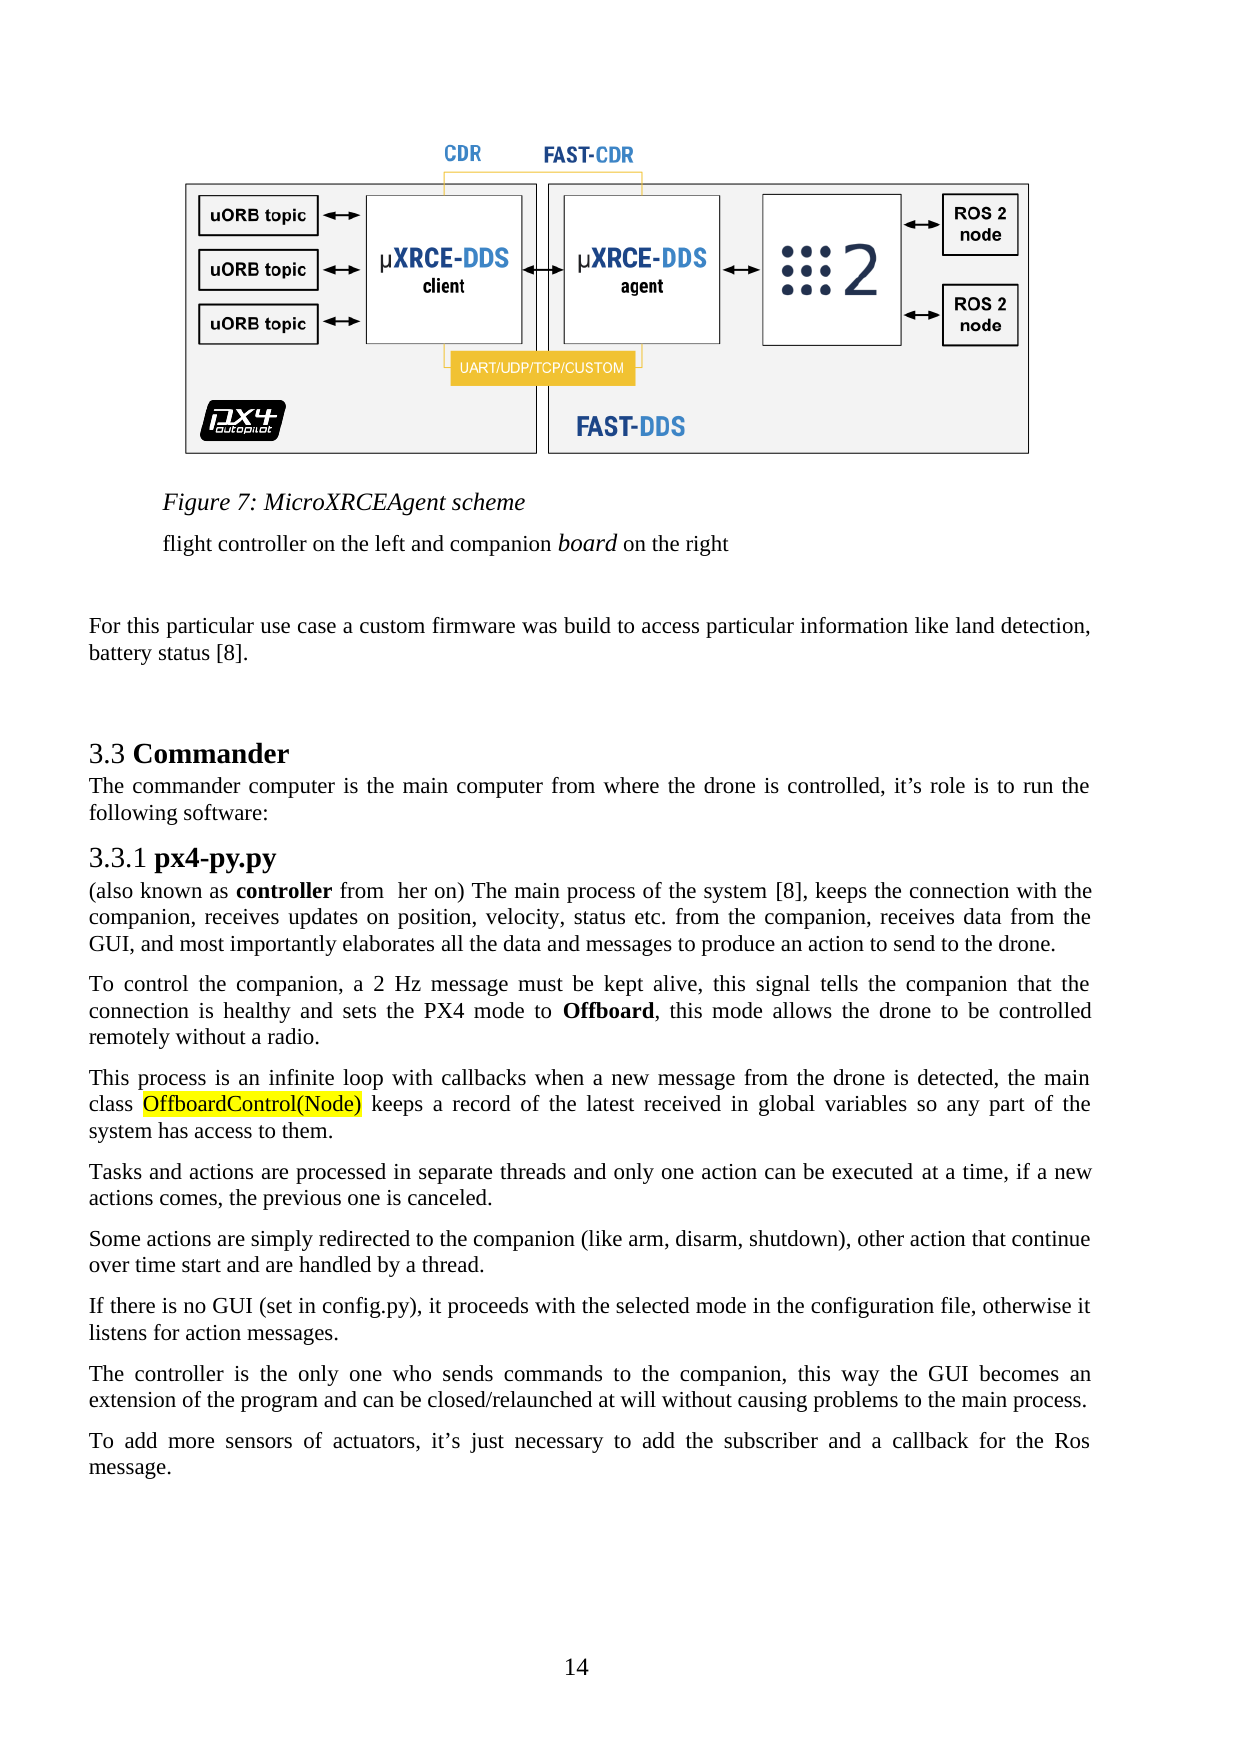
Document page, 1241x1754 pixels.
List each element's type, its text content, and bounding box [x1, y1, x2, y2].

picture [162, 130, 1048, 475]
list This process is an infinite loop with callbacks when a new message from the drone is detected, the main class OffboardControl(Node) keeps a record of the latest received in global variables so any part of the system has access to them. [88, 1064, 1093, 1143]
list The controller is the only one who sends commands to the companion, this way the GUI becomes an extension of the program and can be closed/relaunched at will without causing problems to the main process. [88, 1360, 1093, 1412]
list To add more sensors of actuators, it’s just necessary to add the subscriber and a callback for the Ros message. [88, 1427, 1093, 1480]
list flight controller on the left and companion board on the right [162, 528, 1048, 557]
list Some actions are simply redirected to the companion (like arm, disarm, shutdown), other action that continue over time start and are handled by a thread. [88, 1225, 1093, 1278]
subtitle 3.3 Commander [88, 736, 1093, 769]
subtitle 3.3.1 px4-py.py [88, 840, 1093, 874]
list For this particular use case a custom firmware was build to access particular information like land detection, battery status [8]. [32, 612, 1093, 665]
list Tasks and actions are processed in separate threads and only one action can be executed at a time, if a new actions comes, the previous one is canceled. [88, 1158, 1093, 1211]
list If there is no GUI (set in config.py), it proceeds with the selected mode in the configuration file, otherwise it listens for action messages. [88, 1292, 1093, 1345]
list (also known as controller from her on) The main process of the system [8], keeps the connection with the companion, receives updates on position, velocity, status etc. from the companion, receives data from the GUI, and most importantly elaborates all the data and messages to produce an action to send to the drone. [88, 877, 1093, 956]
list The commander computer is the main computer from where the drone is controlled, it’s role is to run the following software: [88, 773, 1093, 825]
list To control the companion, a 2 Hz message must be kept alive, this signal tells the companion that the connection is healthy and sets the PX4 mode to Offboard, this mode allows the drone to be controlled remotely without a radio. [88, 971, 1093, 1049]
list Figure 7: MicroXRCEAgent scheme [162, 475, 1048, 516]
